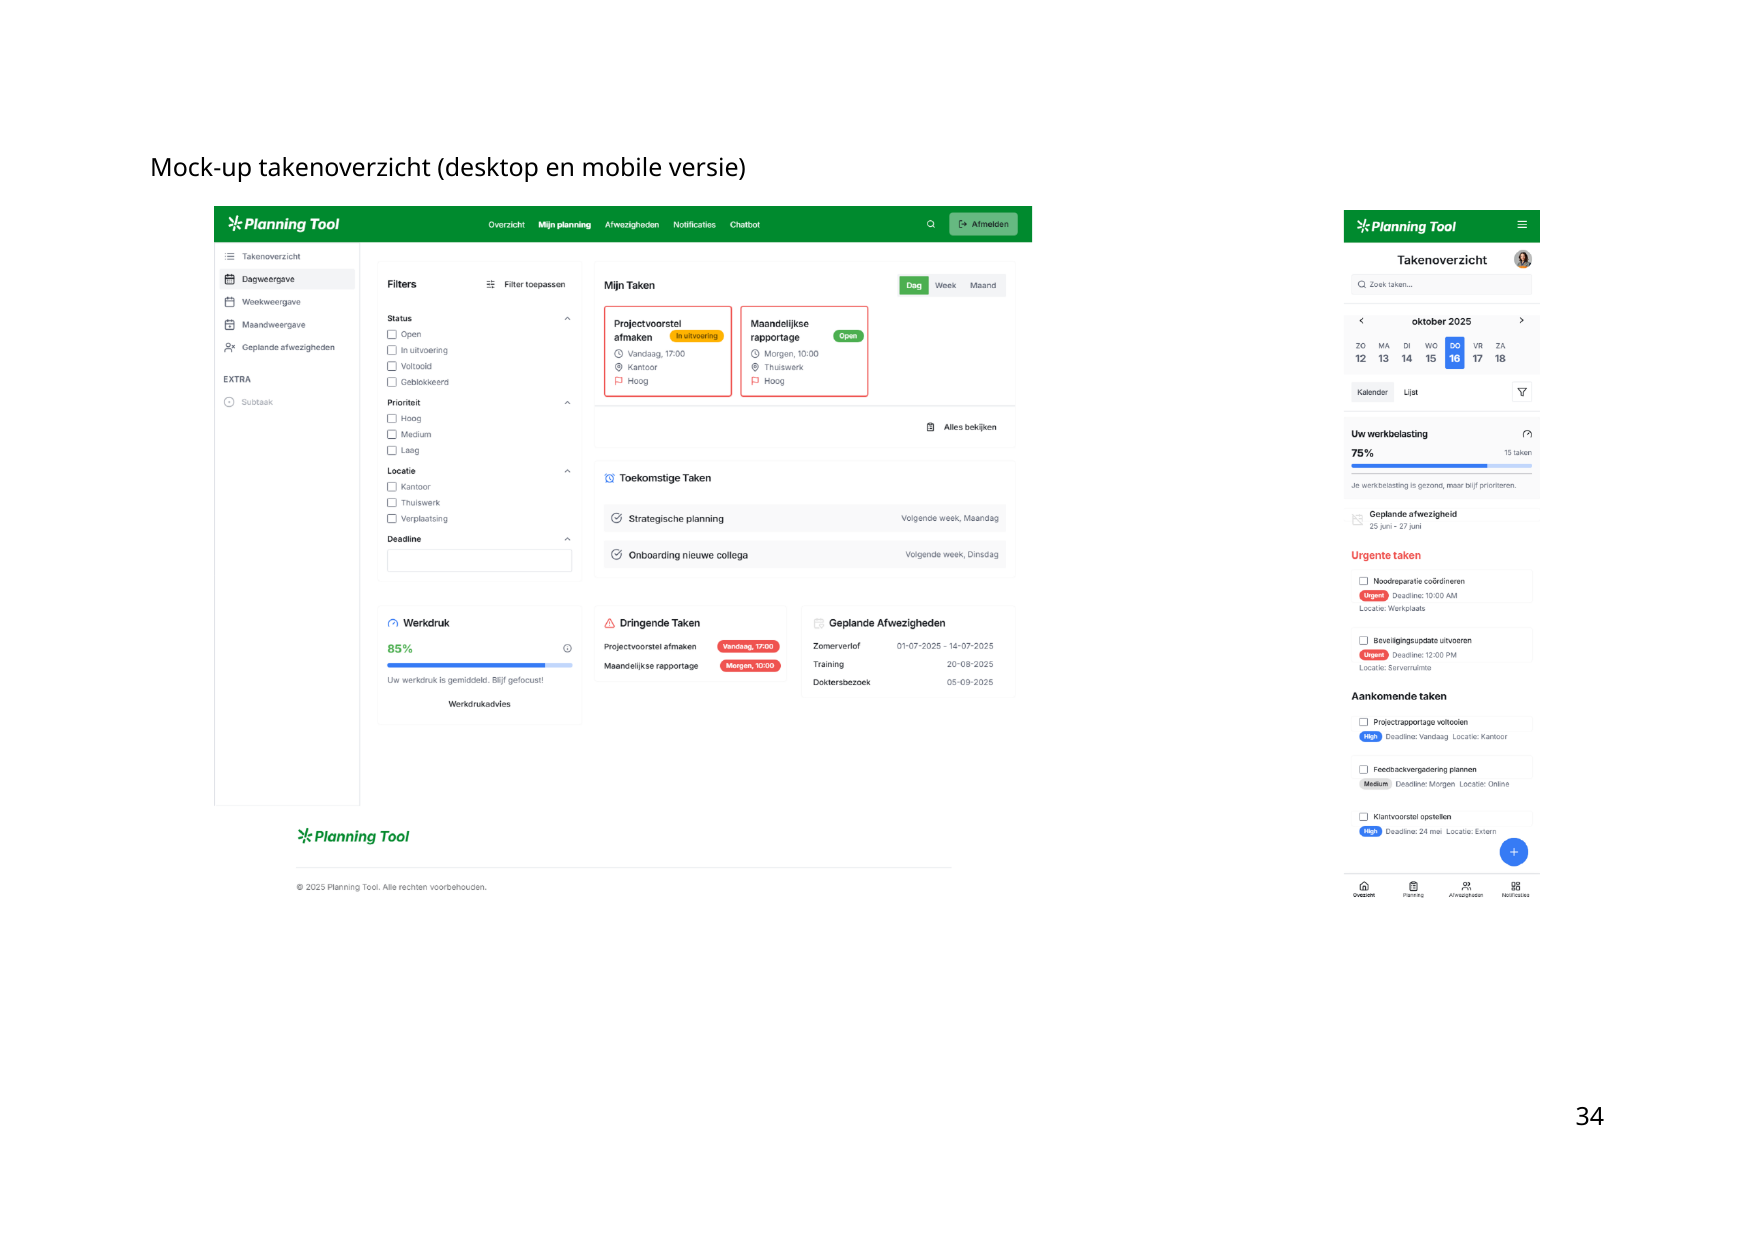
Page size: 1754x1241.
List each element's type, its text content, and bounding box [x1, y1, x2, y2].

picture [1343, 210, 1540, 906]
picture [214, 206, 1033, 906]
text Mock-up takenoverzicht (desktop en mobile versie) [150, 150, 1604, 184]
